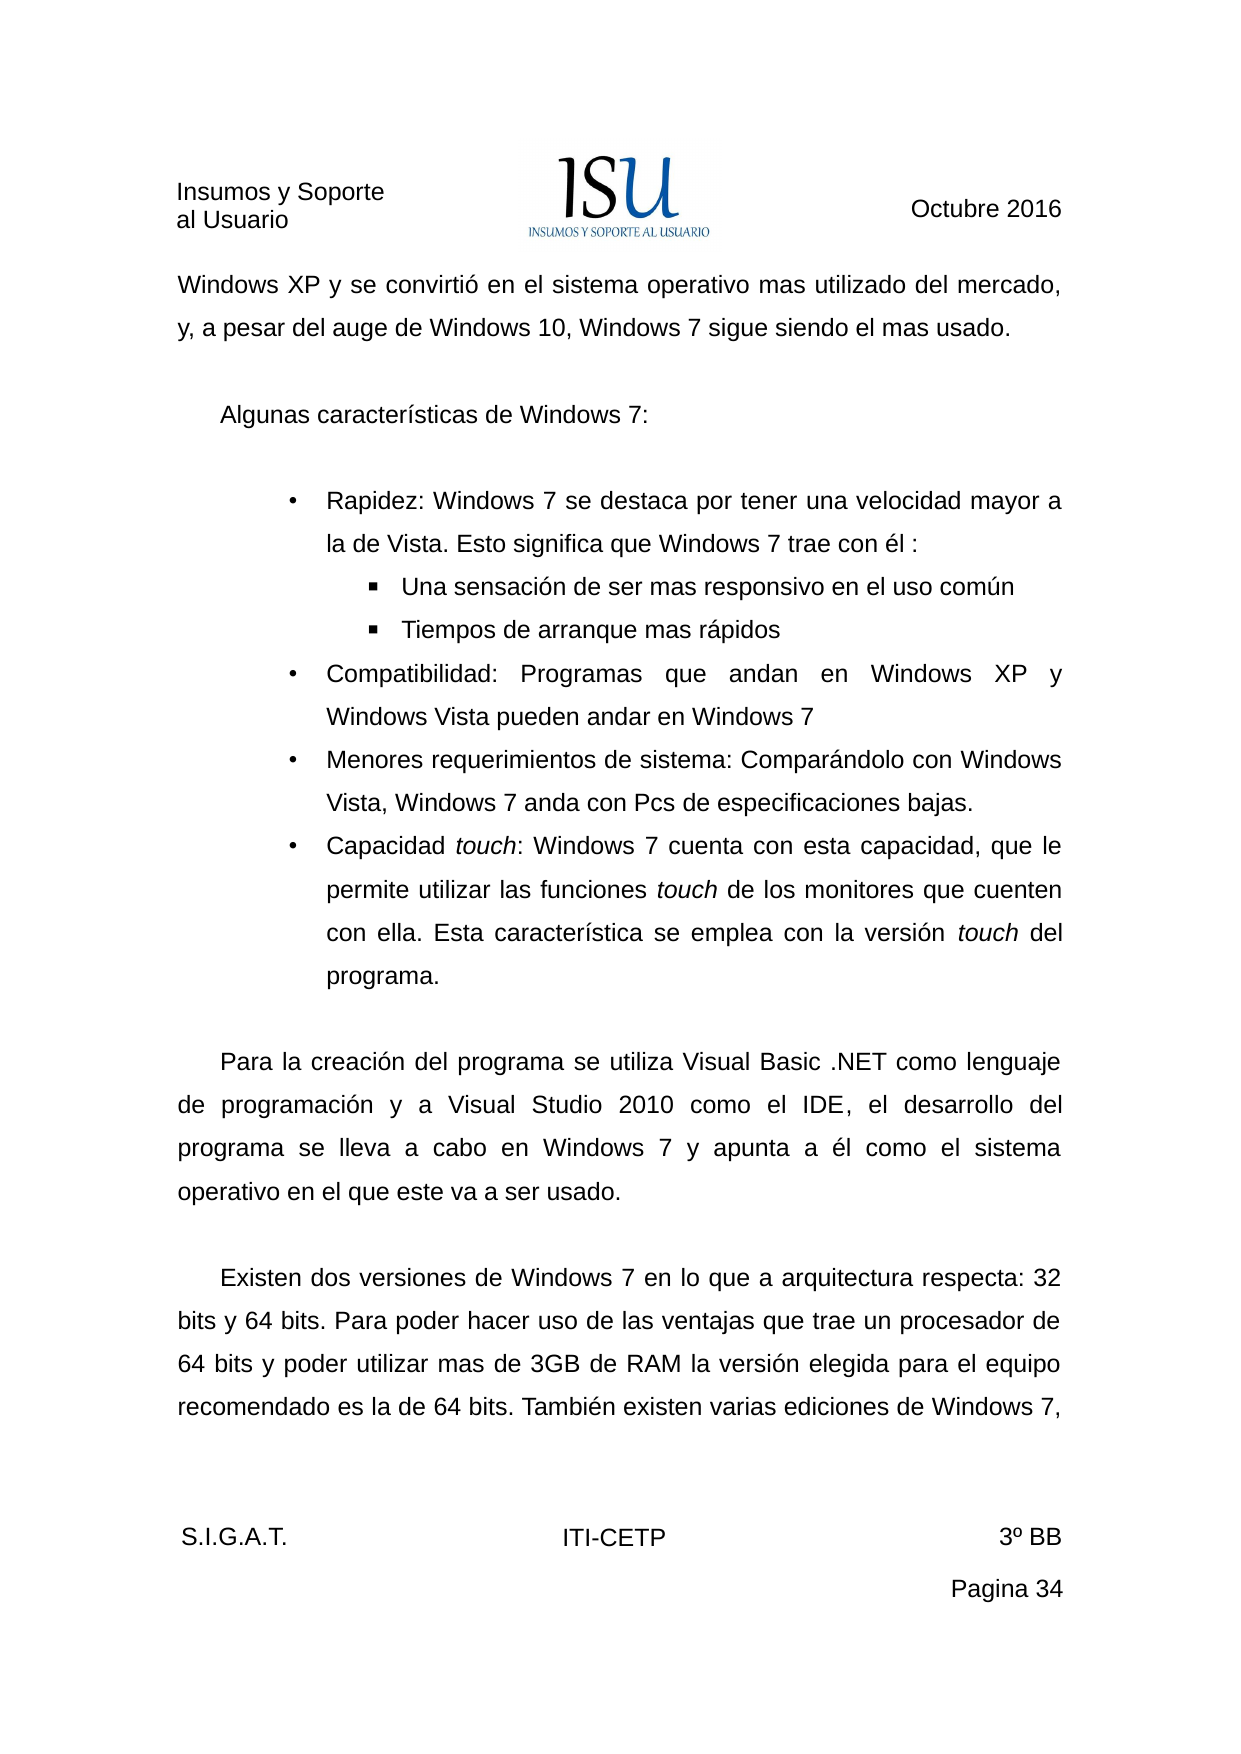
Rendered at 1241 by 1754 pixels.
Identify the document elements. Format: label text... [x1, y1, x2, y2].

text Algunas características de Windows 7: [177, 399, 1063, 428]
list Rapidez: Windows 7 se destaca por tener una velocidad mayor a la de Vista. Esto significa que Windows 7 trae con él : [288, 486, 1063, 558]
picture [517, 138, 723, 252]
list Una sensación de ser mas responsivo en el uso común [363, 572, 1063, 601]
list Compatibilidad: Programas que andan en Windows XP y Windows Vista pueden andar en Windows 7 [288, 659, 1063, 731]
text Windows XP y se convirtió en el sistema operativo mas utilizado del mercado, y, a pesar del auge de Windows 10, Windows 7 sigue siendo el mas usado. [177, 270, 1063, 342]
text Para la creación del programa se utiliza Visual Basic .NET como lenguaje de programación y a Visual Studio 2010 como el IDE, el desarrollo del programa se lleva a cabo en Windows 7 y apunta a él como el sistema operativo en el que este va a ser usado. [177, 1047, 1063, 1205]
list Tiempos de arranque mas rápidos [363, 615, 1063, 644]
list Menores requerimientos de sistema: Comparándolo con Windows Vista, Windows 7 anda con Pcs de especificaciones bajas. [288, 745, 1063, 817]
list Capacidad touch: Windows 7 cuenta con esta capacidad, que le permite utilizar las funciones touch de los monitores que cuenten con ella. Esta característica se emplea con la versión touch del programa. [288, 831, 1063, 989]
text Existen dos versiones de Windows 7 en lo que a arquitectura respecta: 32 bits y 64 bits. Para poder hacer uso de las ventajas que trae un procesador de 64 bits y poder utilizar mas de 3GB de RAM la versión elegida para el equipo recomendado es la de 64 bits. También existen varias ediciones de Windows 7, [177, 1263, 1063, 1421]
